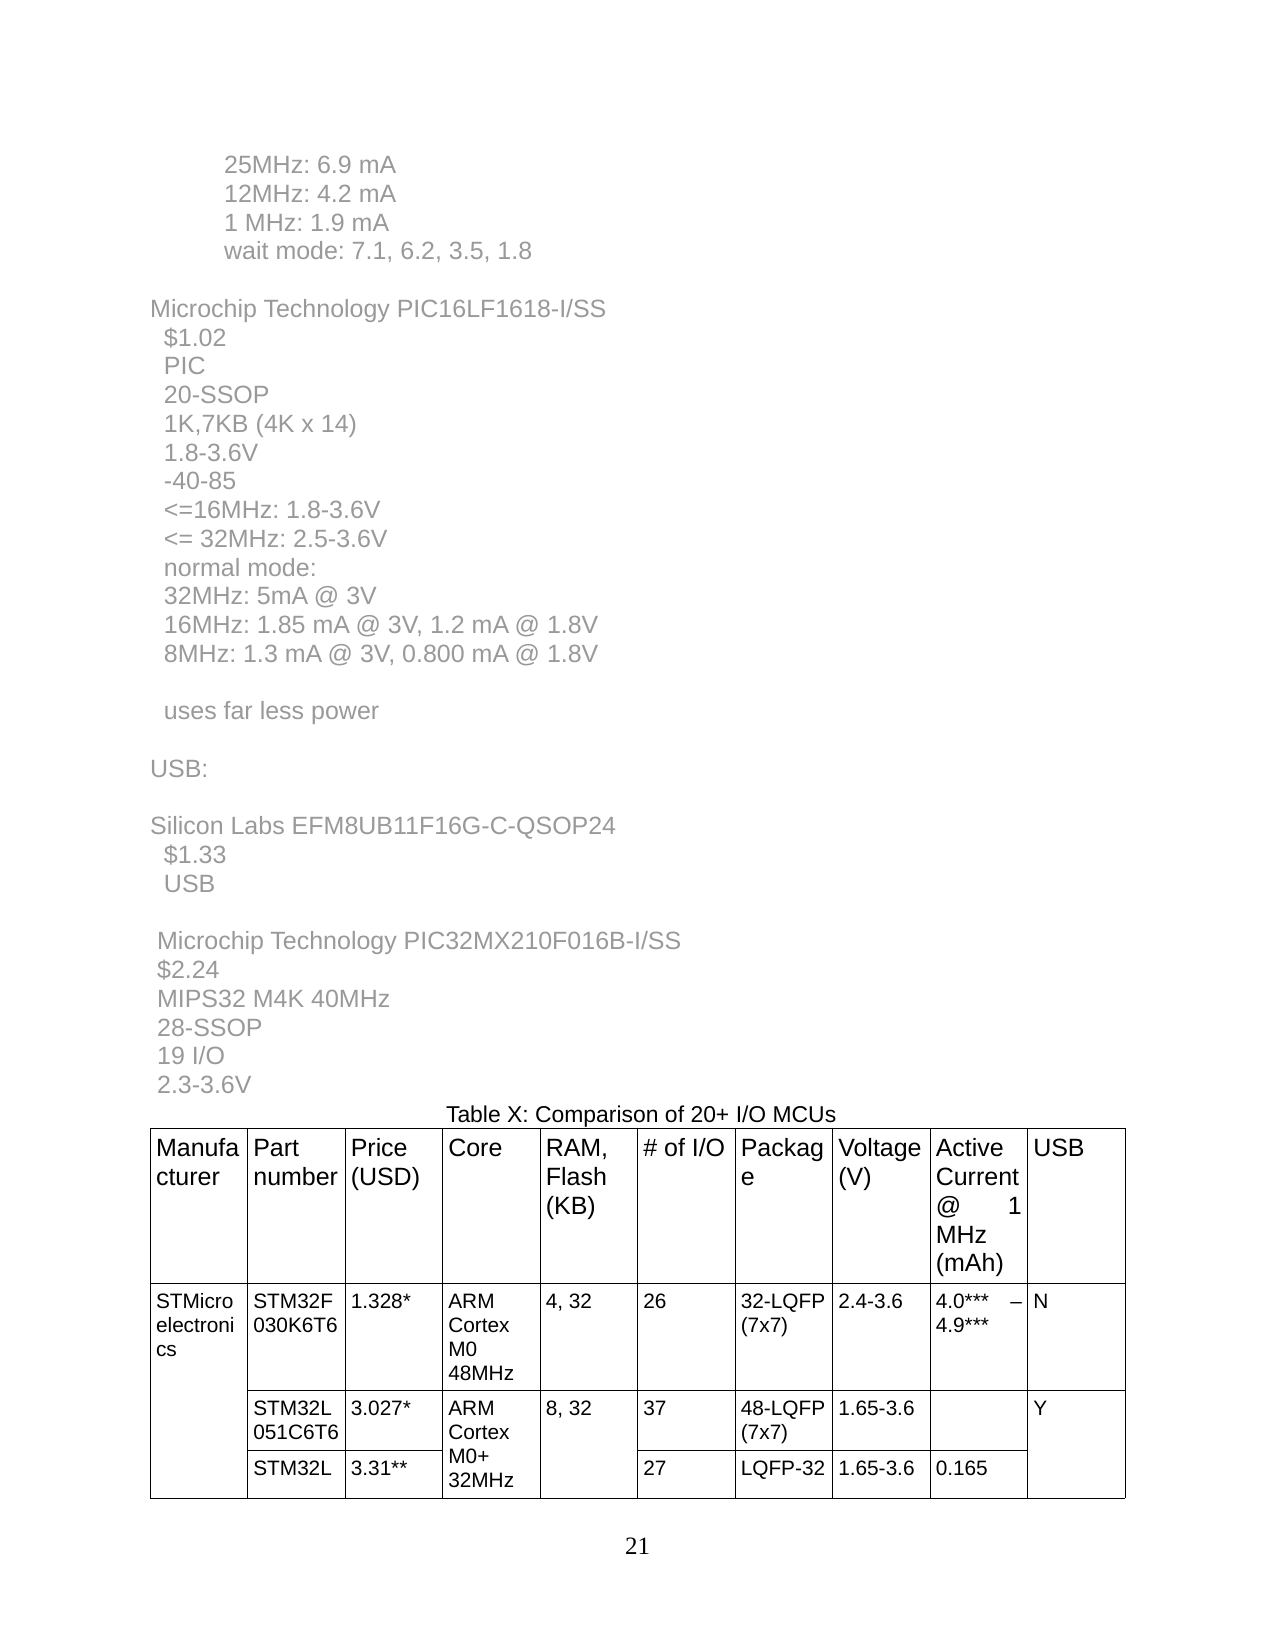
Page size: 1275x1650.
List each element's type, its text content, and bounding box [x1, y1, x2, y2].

text USB [150, 869, 1125, 897]
text 12MHz: 4.2 mA [150, 179, 1125, 207]
table_cell 2.4-3.6 [833, 1284, 930, 1390]
text 25MHz: 6.9 mA [150, 150, 1125, 179]
table_cell Y [1028, 1391, 1125, 1498]
table_cell 4.0*** – 4.9*** [931, 1284, 1027, 1390]
text 1K,7KB (4K x 14) [150, 409, 1125, 437]
text 8MHz: 1.3 mA @ 3V, 0.800 mA @ 1.8V [150, 639, 1125, 667]
table_cell STM32L051C6T6 [248, 1391, 345, 1450]
table_cell 37 [638, 1391, 735, 1450]
text 2.3-3.6V [150, 1070, 1125, 1099]
text <= 32MHz: 2.5-3.6V [150, 524, 1125, 552]
text $2.24 [150, 955, 1125, 984]
table_cell STM32L [248, 1451, 345, 1498]
table_cell STM32F030K6T6 [248, 1284, 345, 1390]
text 1.8-3.6V [150, 437, 1125, 466]
table_cell 0.165 [931, 1451, 1027, 1498]
table_header Price (USD) [346, 1129, 442, 1283]
text 28-SSOP [150, 1012, 1125, 1041]
table_header Part number [248, 1129, 345, 1283]
text 16MHz: 1.85 mA @ 3V, 1.2 mA @ 1.8V [150, 610, 1125, 639]
text $1.33 [150, 840, 1125, 869]
table_cell [931, 1391, 1027, 1450]
table_header # of I/O [638, 1129, 735, 1283]
text PIC [150, 351, 1125, 380]
table_cell 1.65-3.6 [833, 1451, 930, 1498]
text 1 MHz: 1.9 mA [150, 207, 1125, 236]
text 32MHz: 5mA @ 3V [150, 581, 1125, 610]
table_cell 3.31** [346, 1451, 442, 1498]
table_cell 26 [638, 1284, 735, 1390]
table_cell ARM Cortex M0+ 32MHz [443, 1391, 540, 1498]
table_cell 32-LQFP (7x7) [736, 1284, 832, 1390]
text -40-85 [150, 466, 1125, 495]
text $1.02 [150, 322, 1125, 351]
text <=16MHz: 1.8-3.6V [150, 495, 1125, 524]
table_cell ARM Cortex M0 48MHz [443, 1284, 540, 1390]
table_cell 3.027* [346, 1391, 442, 1450]
table_cell 1.328* [346, 1284, 442, 1390]
table_header Package [736, 1129, 832, 1283]
table_header Active Current @ 1 MHz (mAh) [931, 1129, 1027, 1283]
text 19 I/O [150, 1041, 1125, 1070]
text Microchip Technology PIC32MX210F016B-I/SS [150, 926, 1125, 955]
table_cell N [1028, 1284, 1125, 1390]
table_cell LQFP-32 [736, 1451, 832, 1498]
table_header USB [1028, 1129, 1125, 1283]
table_cell 8, 32 [541, 1391, 637, 1498]
table_header Voltage (V) [833, 1129, 930, 1283]
table_header RAM, Flash (KB) [541, 1129, 637, 1283]
text USB: [150, 754, 1125, 782]
text normal mode: [150, 552, 1125, 581]
table_header Manufacturer [151, 1129, 247, 1283]
text Microchip Technology PIC16LF1618-I/SS [150, 294, 1125, 322]
text wait mode: 7.1, 6.2, 3.5, 1.8 [150, 236, 1125, 265]
table_cell 48-LQFP (7x7) [736, 1391, 832, 1450]
table_cell STMicroelectronics [151, 1284, 247, 1498]
table_cell 1.65-3.6 [833, 1391, 930, 1450]
table_cell 4, 32 [541, 1284, 637, 1390]
table_cell 27 [638, 1451, 735, 1498]
text Table X: Comparison of 20+ I/O MCUs [150, 1099, 1125, 1127]
text MIPS32 M4K 40MHz [150, 984, 1125, 1012]
text Silicon Labs EFM8UB11F16G-C-QSOP24 [150, 811, 1125, 840]
text uses far less power [150, 696, 1125, 725]
text 20-SSOP [150, 380, 1125, 409]
table_header Core [443, 1129, 540, 1283]
